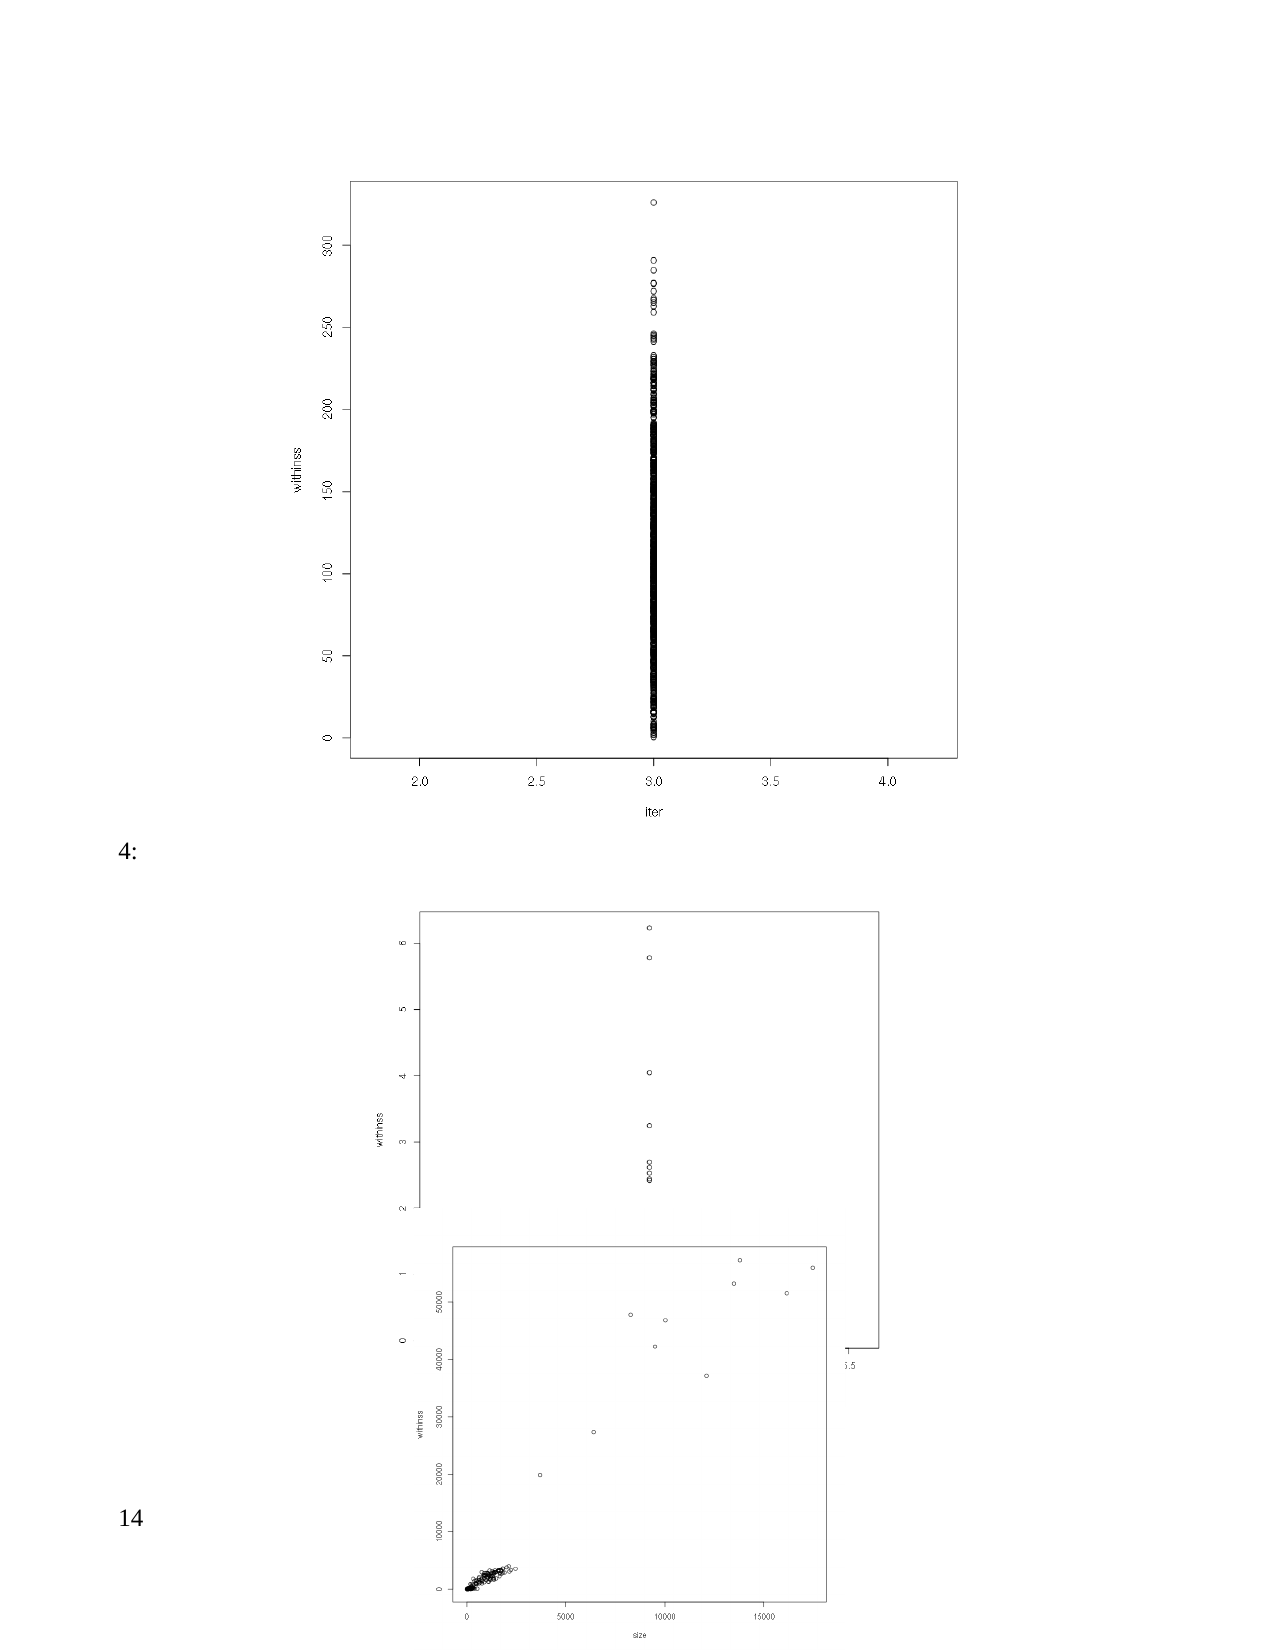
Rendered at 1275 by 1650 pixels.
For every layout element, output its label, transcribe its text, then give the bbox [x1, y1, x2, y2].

text 4: [118, 118, 1157, 864]
picture [287, 118, 988, 836]
picture [372, 864, 903, 1650]
